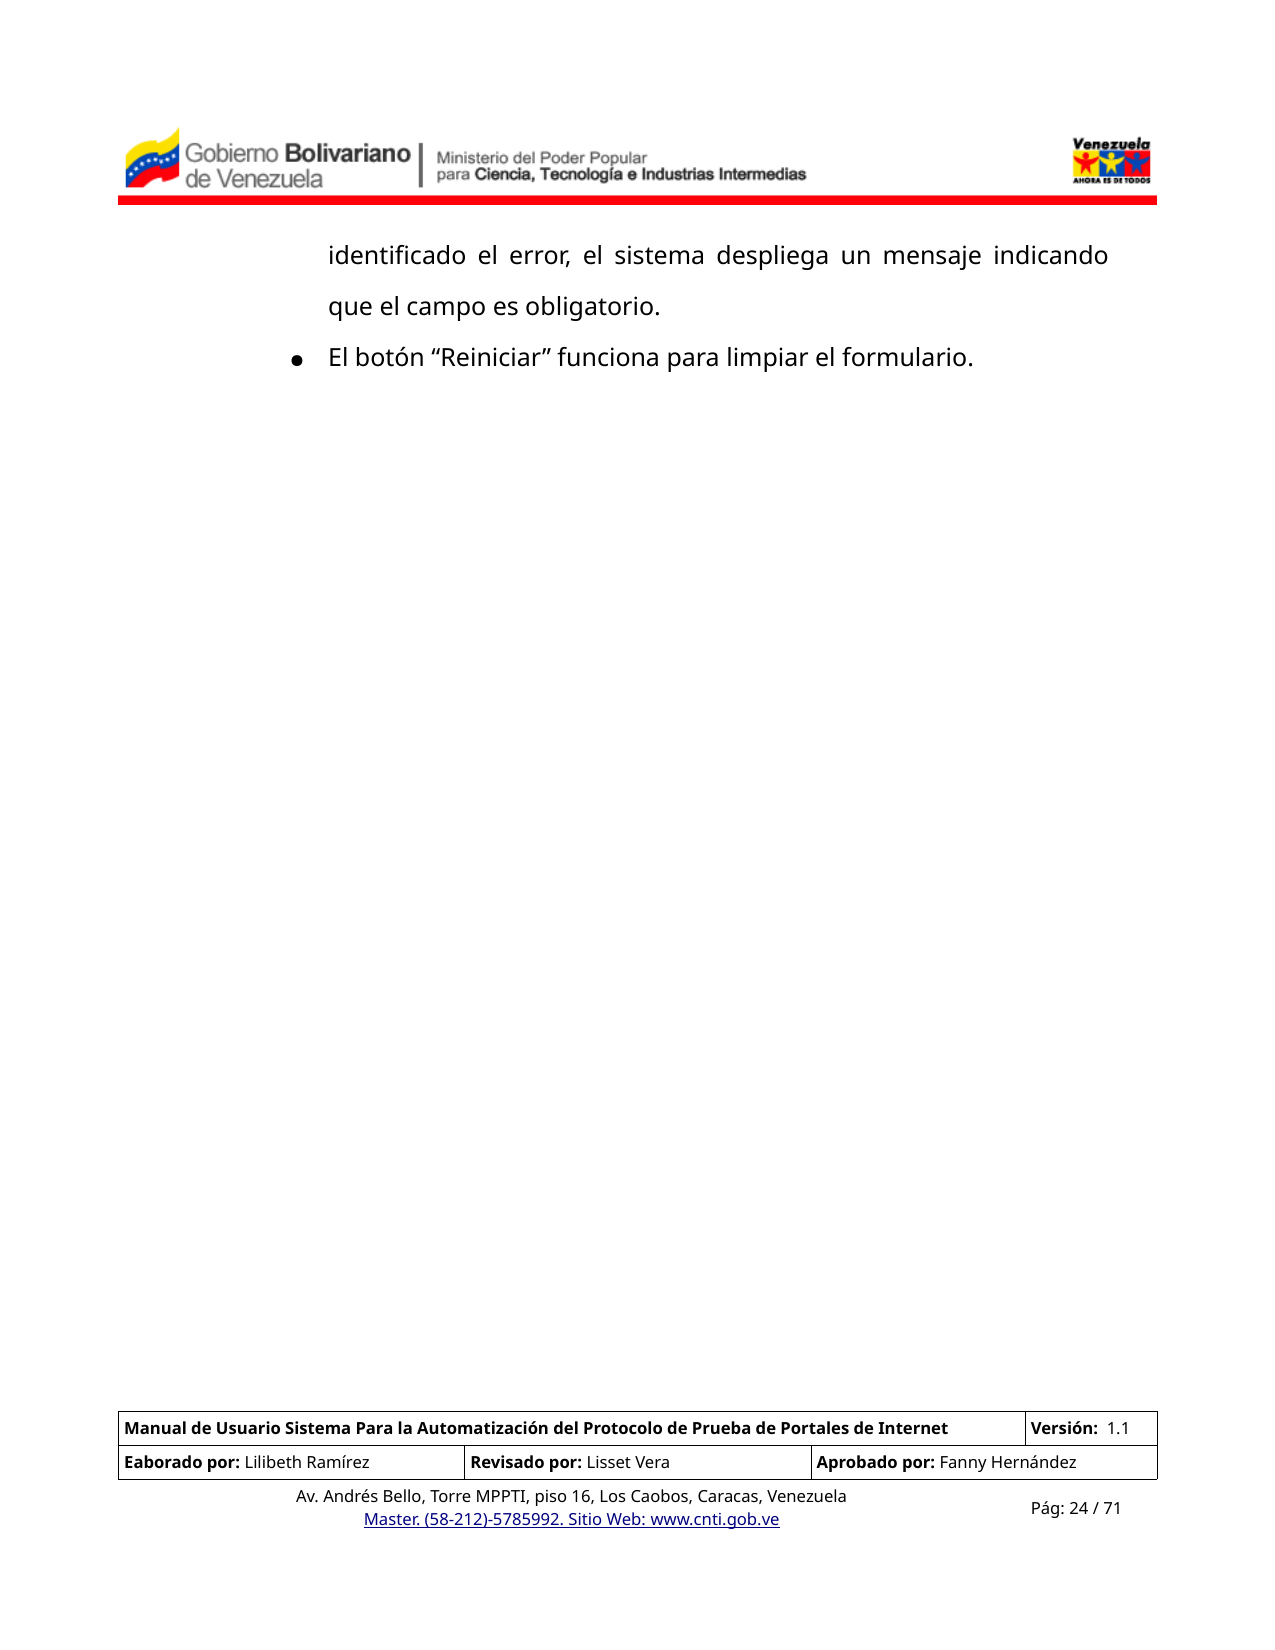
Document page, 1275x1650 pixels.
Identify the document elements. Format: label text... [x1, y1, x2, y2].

list identificado el error, el sistema despliega un mensaje indicando que el campo es obligatorio. [289, 238, 1109, 323]
picture [118, 119, 1157, 205]
list El botón “Reiniciar” funciona para limpiar el formulario. [289, 340, 1109, 374]
